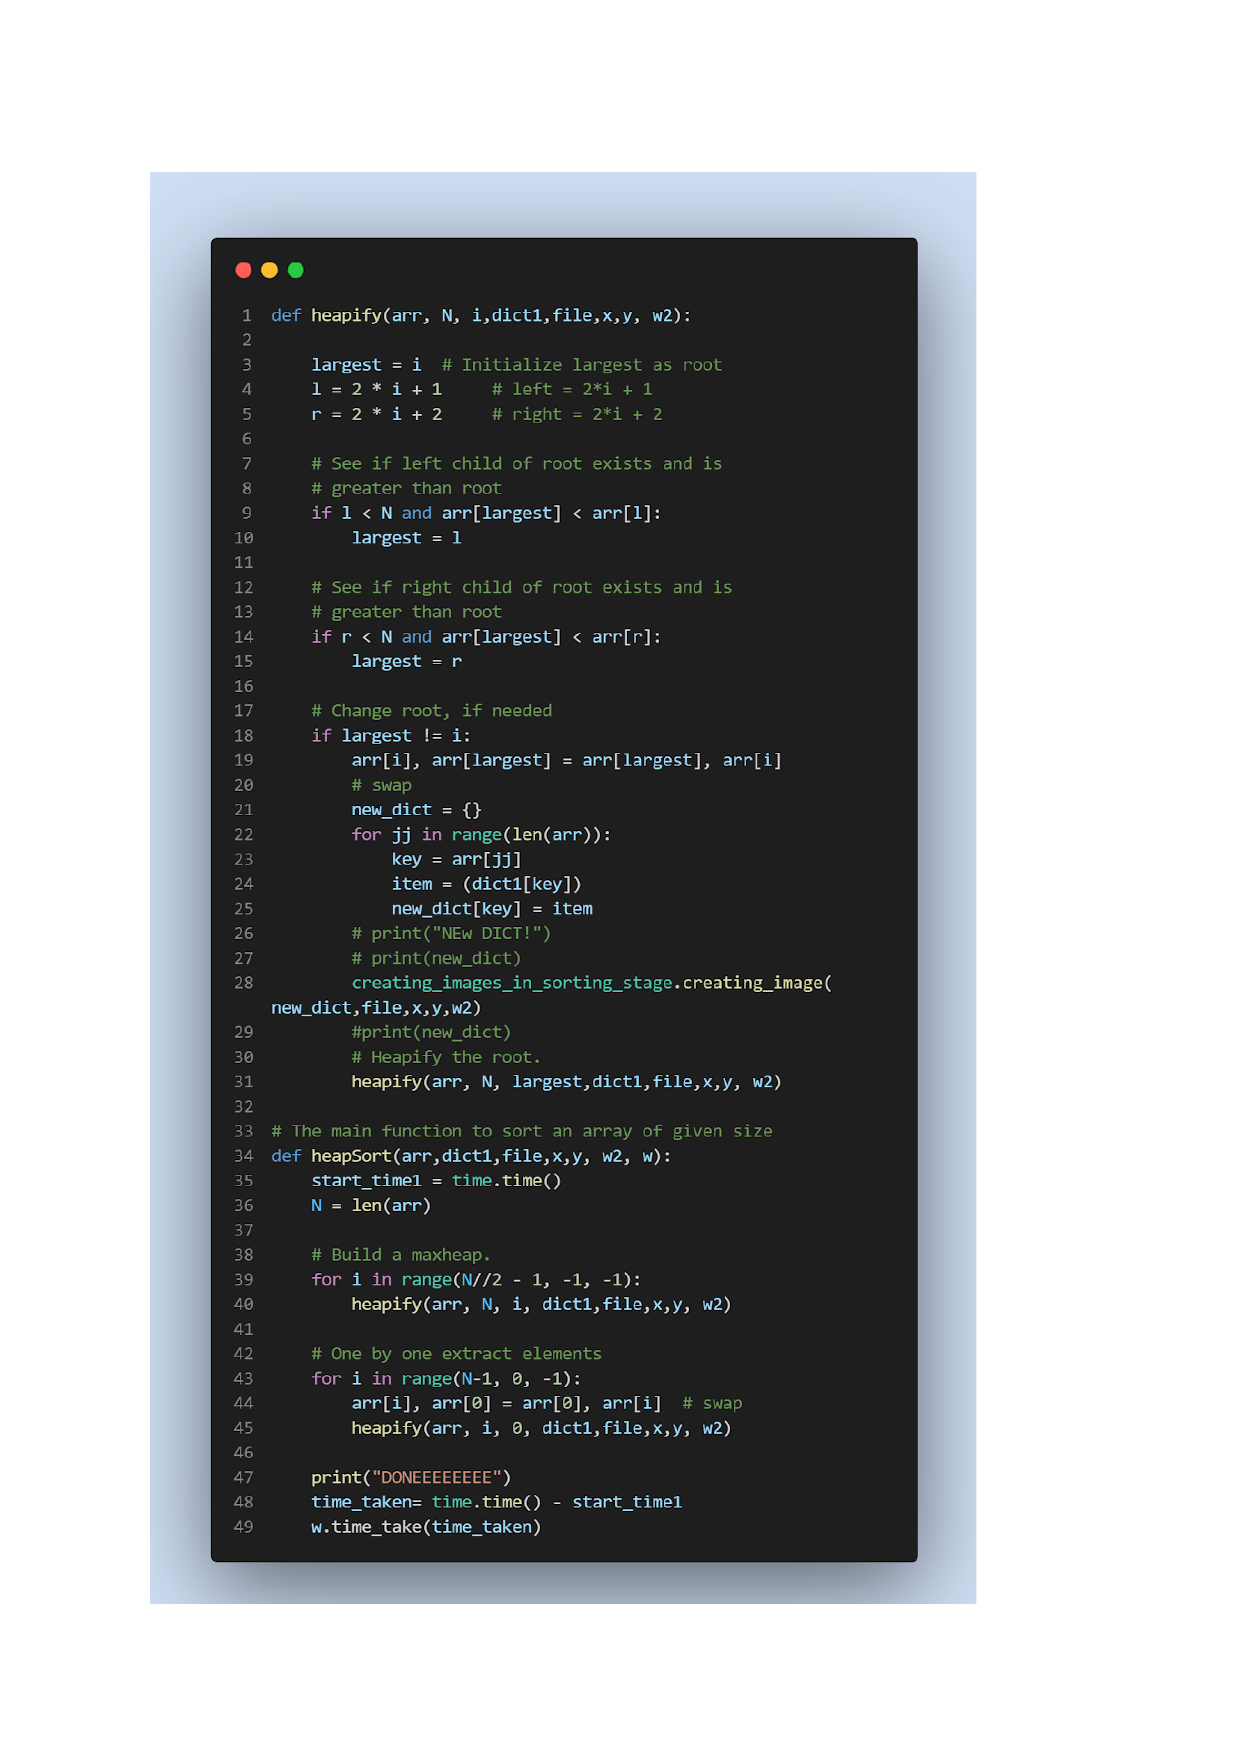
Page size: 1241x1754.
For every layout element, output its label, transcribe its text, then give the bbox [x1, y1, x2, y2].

text Quick sort is a divide-and-conquer, comparison-based sorting algorithm that works by selecting a "pivot" element from the array and partitioning the other elements into two sub-arrays, according to whether they are less than or greater than the pivot. The sub-arrays are then sorted recursively. [150, 150, 1090, 1604]
